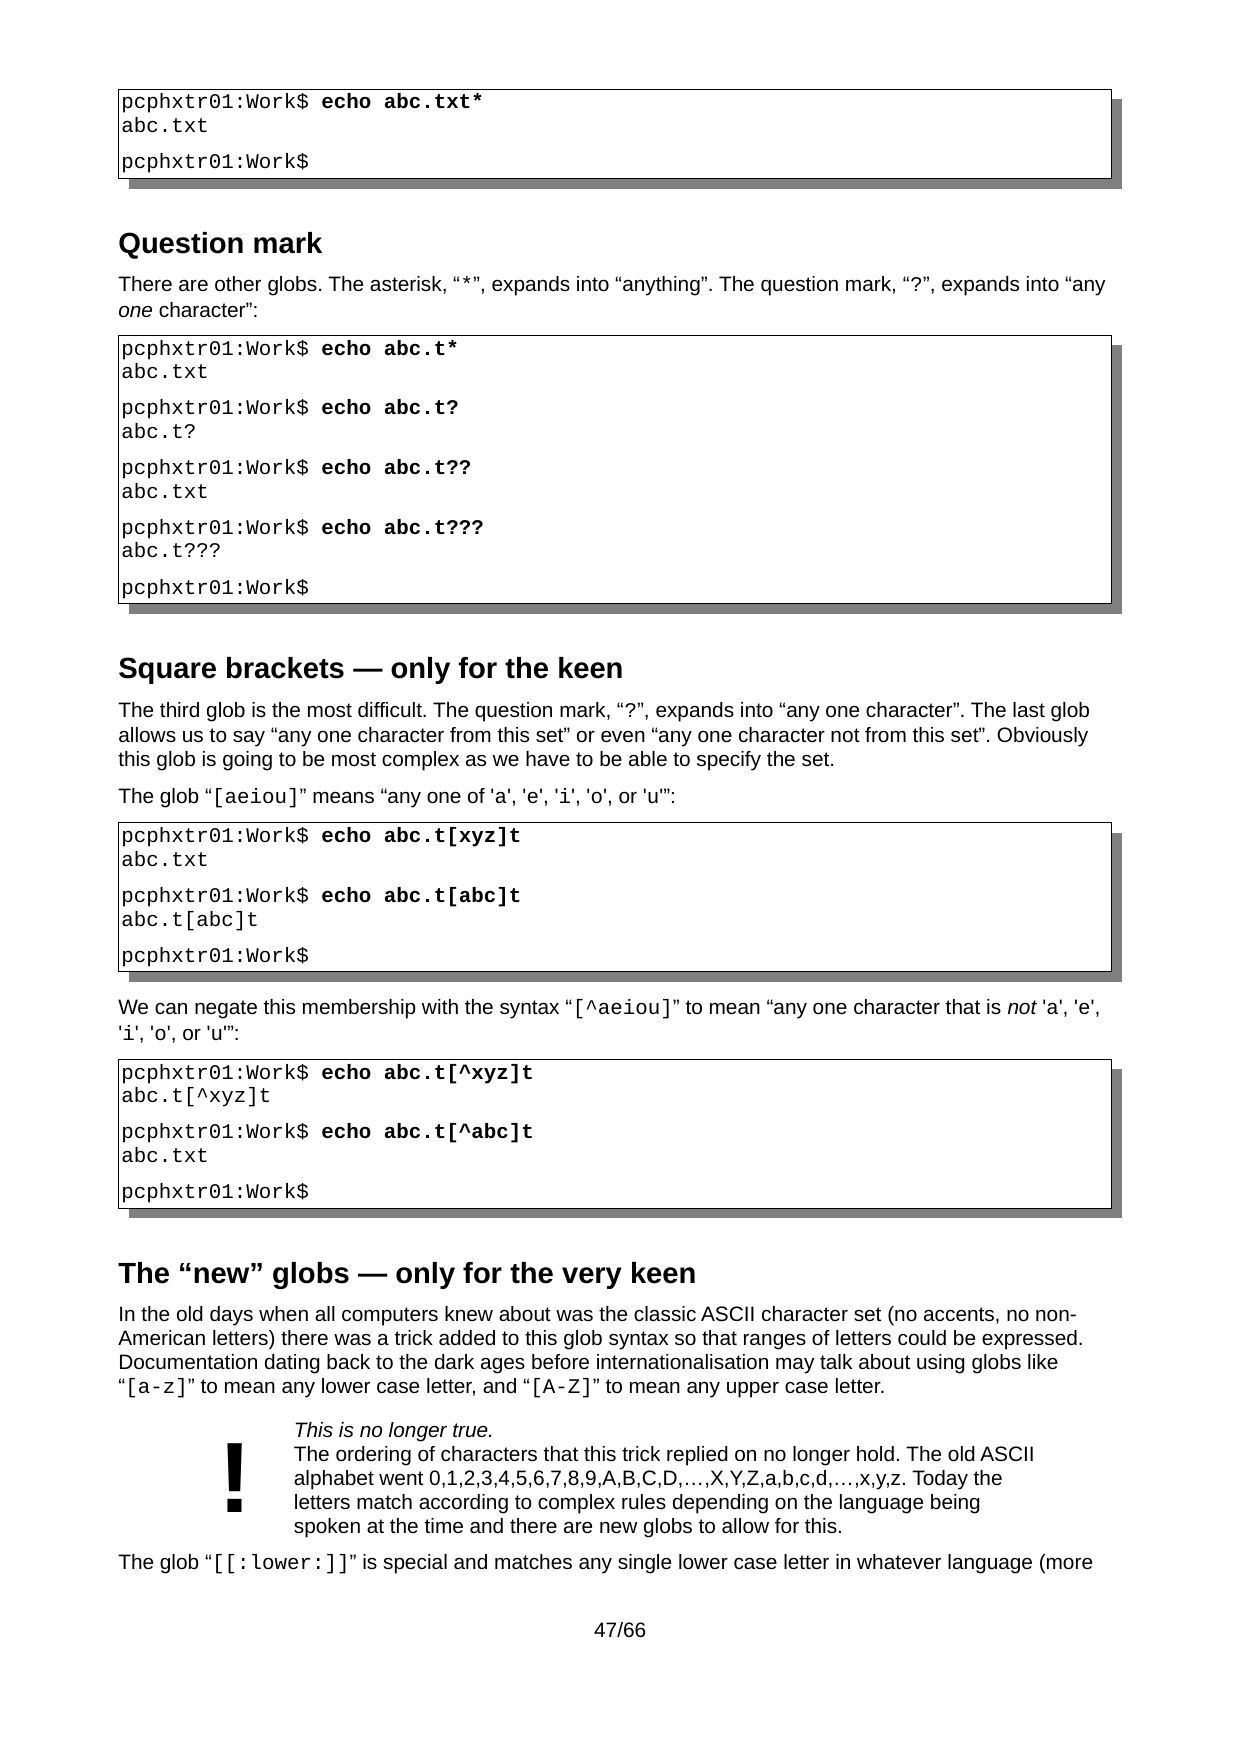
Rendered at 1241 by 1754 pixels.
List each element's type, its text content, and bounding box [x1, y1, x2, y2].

text There are other globs. The asterisk, “*”, expands into “anything”. The question mark, “?”, expands into “any one character”: [118, 272, 1122, 322]
text pcphxtr01:Work$ echo abc.t* abc.txt [119, 336, 1111, 385]
text pcphxtr01:Work$ echo abc.t? abc.t? [119, 394, 1111, 444]
table_header ! [177, 1418, 294, 1538]
text pcphxtr01:Work$ echo abc.t??? abc.t??? [119, 514, 1111, 564]
text pcphxtr01:Work$ [119, 942, 1111, 971]
subtitle Square brackets — only for the keen [118, 651, 1122, 685]
text pcphxtr01:Work$ echo abc.t[^xyz]t abc.t[^xyz]t [119, 1060, 1111, 1109]
text pcphxtr01:Work$ [119, 148, 1111, 178]
text The glob “[aeiou]” means “any one of 'a', 'e', 'i', 'o', or 'u'”: [118, 784, 1122, 809]
text pcphxtr01:Work$ echo abc.t[^abc]t abc.txt [119, 1118, 1111, 1169]
text pcphxtr01:Work$ [119, 574, 1111, 603]
text pcphxtr01:Work$ echo abc.t?? abc.txt [119, 454, 1111, 504]
text pcphxtr01:Work$ [119, 1178, 1111, 1208]
table_header This is no longer true. The ordering of characters that this trick replied on no longer hold. The old ASCII alphabet went 0,1,2,3,4,5,6,7,8,9,A,B,C,D,…,X,Y,Z,a,b,c,d,…,x,y,z. Today the letters match according to complex rules depending on the language being spoken at the time and there are new globs to allow for this. [294, 1418, 1048, 1538]
text The third glob is the most difficult. The question mark, “?”, expands into “any one character”. The last glob allows us to say “any one character from this set” or even “any one character not from this set”. Obviously this glob is going to be most complex as we have to be able to specify the set. [118, 697, 1122, 771]
text pcphxtr01:Work$ echo abc.t[xyz]t abc.txt [119, 823, 1111, 872]
text The glob “[[:lower:]]” is special and matches any single lower case letter in whatever language (more [118, 1550, 1122, 1576]
text In the old days when all computers knew about was the classic ASCII character set (no accents, no non-American letters) there was a trick added to this glob syntax so that ranges of letters could be expressed. Documentation dating back to the dark ages before internationalisation may talk about using globs like “[a‑z]” to mean any lower case letter, and “[A‑Z]” to mean any upper case letter. [118, 1302, 1122, 1400]
text pcphxtr01:Work$ echo abc.t[abc]t abc.t[abc]t [119, 882, 1111, 932]
subtitle The “new” globs — only for the very keen [118, 1256, 1122, 1289]
subtitle Question mark [118, 226, 1122, 260]
text pcphxtr01:Work$ echo abc.txt* abc.txt [119, 90, 1111, 139]
text We can negate this membership with the syntax “[^aeiou]” to mean “any one character that is not 'a', 'e', 'i', 'o', or 'u'”: [118, 994, 1122, 1046]
